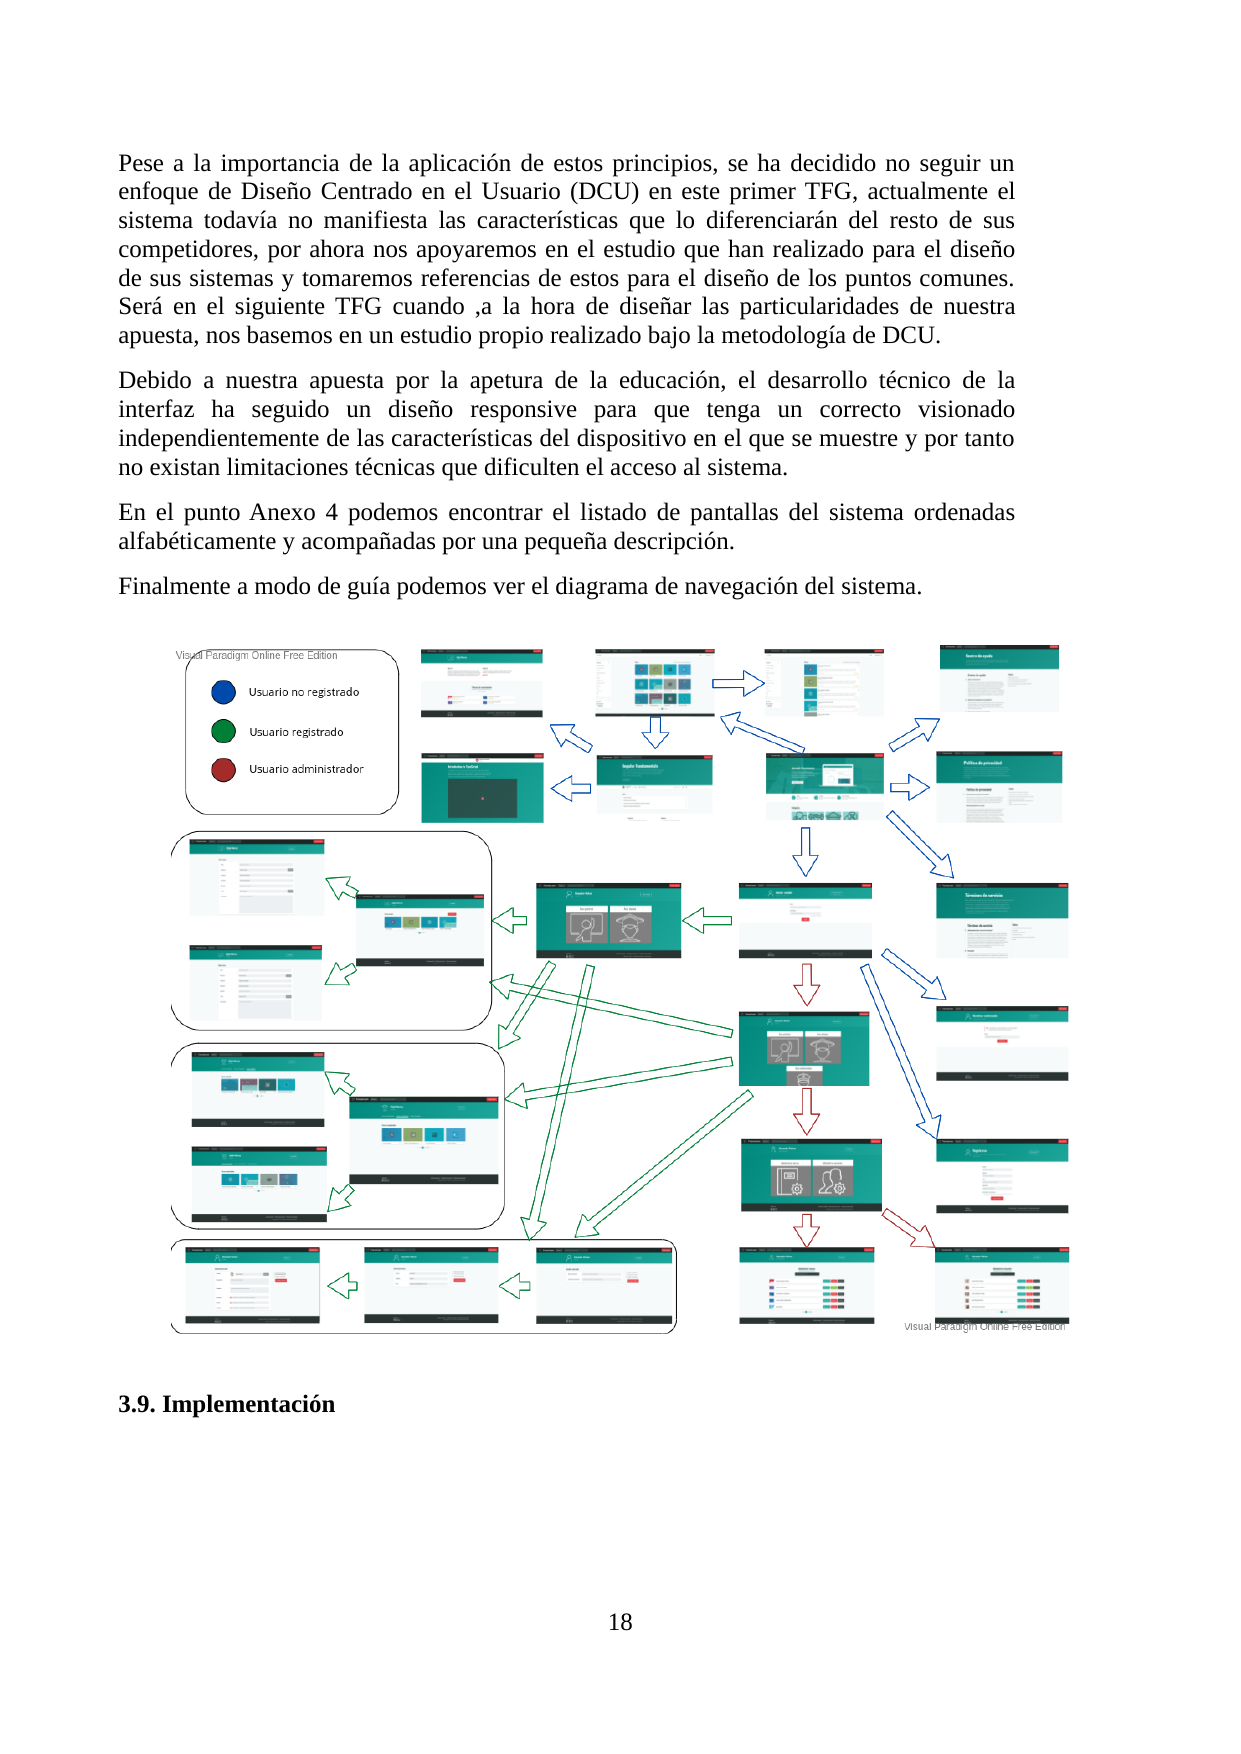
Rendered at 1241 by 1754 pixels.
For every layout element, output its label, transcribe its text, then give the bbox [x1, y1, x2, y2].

text 3.9. Implementación [118, 1389, 1017, 1418]
picture [171, 645, 1070, 1334]
text Debido a nuestra apuesta por la apetura de la educación, el desarrollo técnico de la interfaz ha seguido un diseño responsive para que tenga un correcto visionado independientemente de las características del dispositivo en el que se muestre y por tanto no existan limitaciones técnicas que dificulten el acceso al sistema. [118, 366, 1017, 481]
text Finalmente a modo de guía podemos ver el diagrama de navegación del sistema. [118, 571, 1017, 600]
text En el punto Anexo 4 podemos encontrar el listado de pantallas del sistema ordenadas alfabéticamente y acompañadas por una pequeña descripción. [118, 497, 1017, 555]
text Pese a la importancia de la aplicación de estos principios, se ha decidido no seguir un enfoque de Diseño Centrado en el Usuario (DCU) en este primer TFG, actualmente el sistema todavía no manifiesta las características que lo diferenciarán del resto de sus competidores, por ahora nos apoyaremos en el estudio que han realizado para el diseño de sus sistemas y tomaremos referencias de estos para el diseño de los puntos comunes. Será en el siguiente TFG cuando ,a la hora de diseñar las particularidades de nuestra apuesta, nos basemos en un estudio propio realizado bajo la metodología de DCU. [118, 148, 1017, 349]
